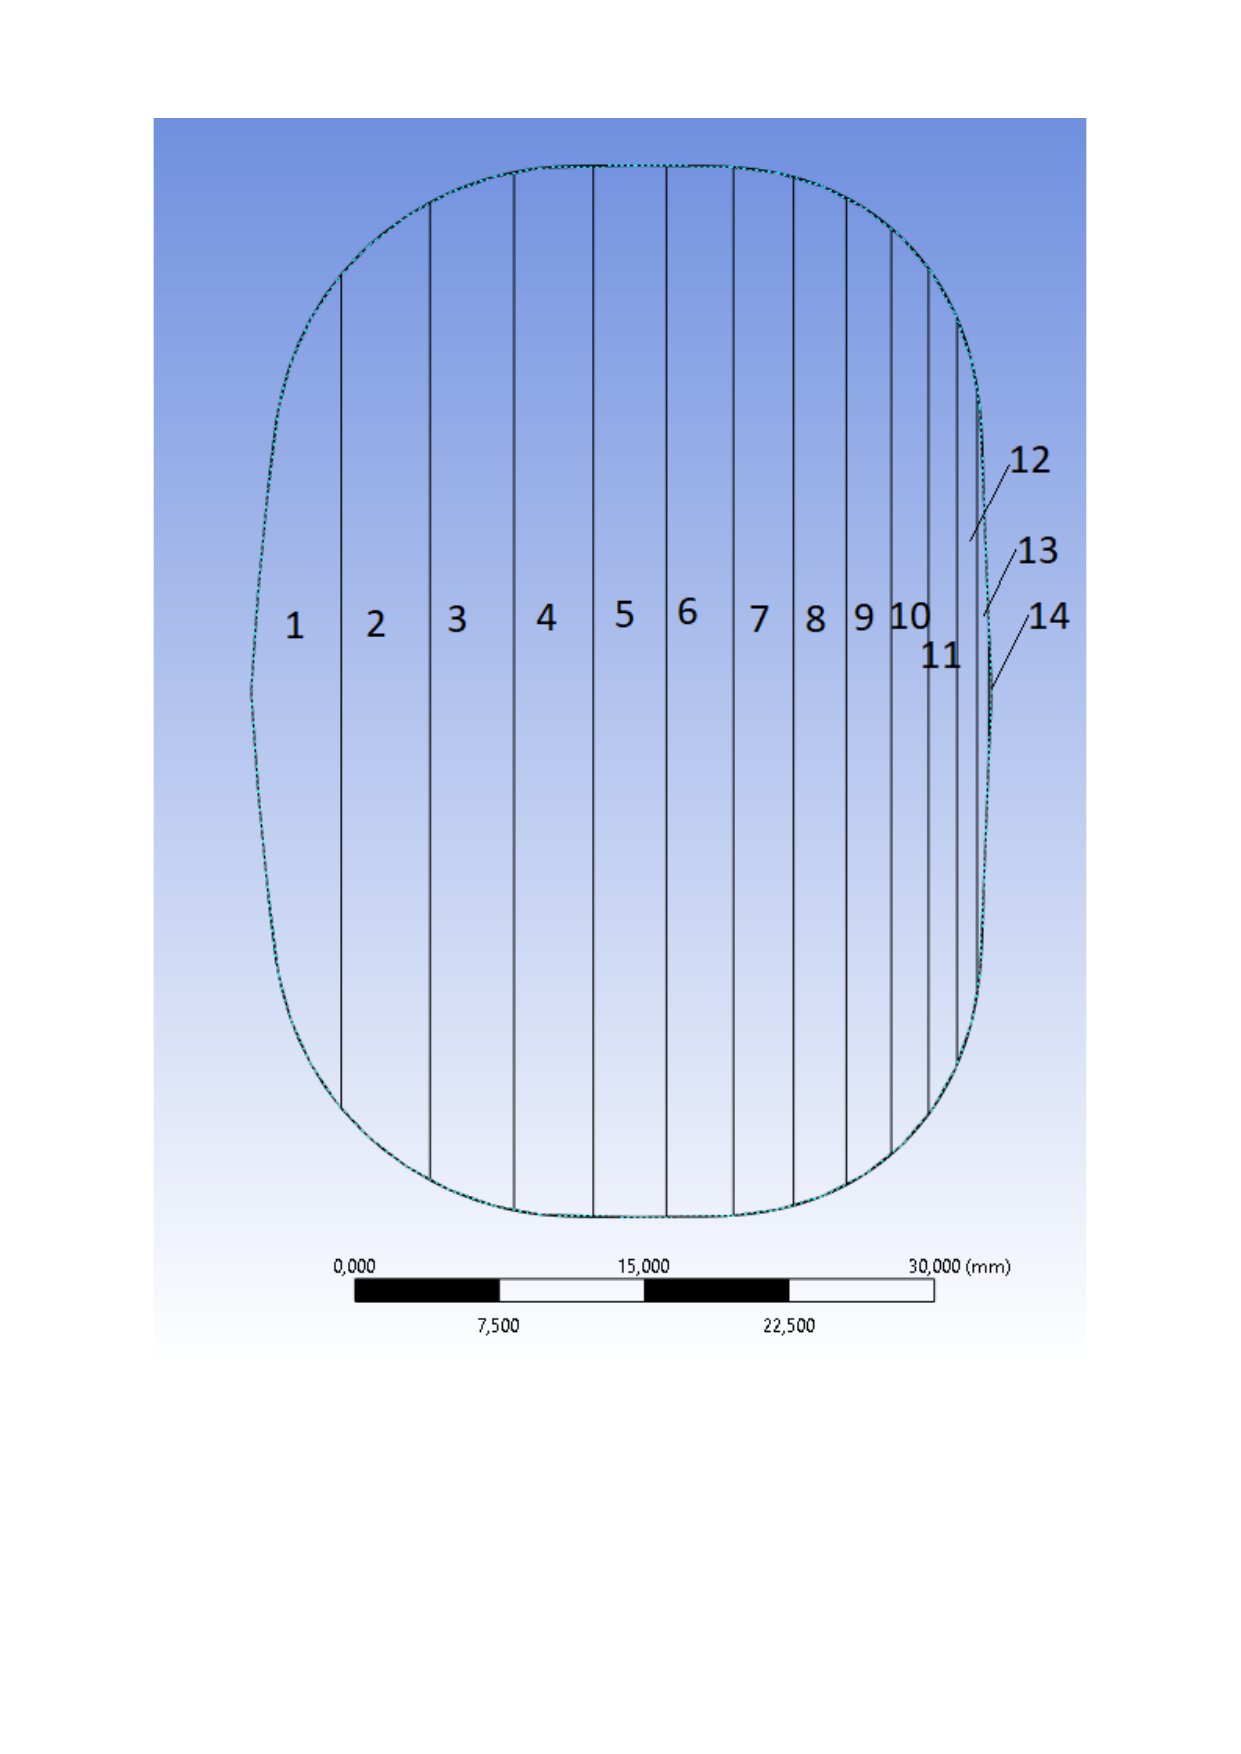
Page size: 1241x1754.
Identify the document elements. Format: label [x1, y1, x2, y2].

picture [153, 118, 1087, 1356]
